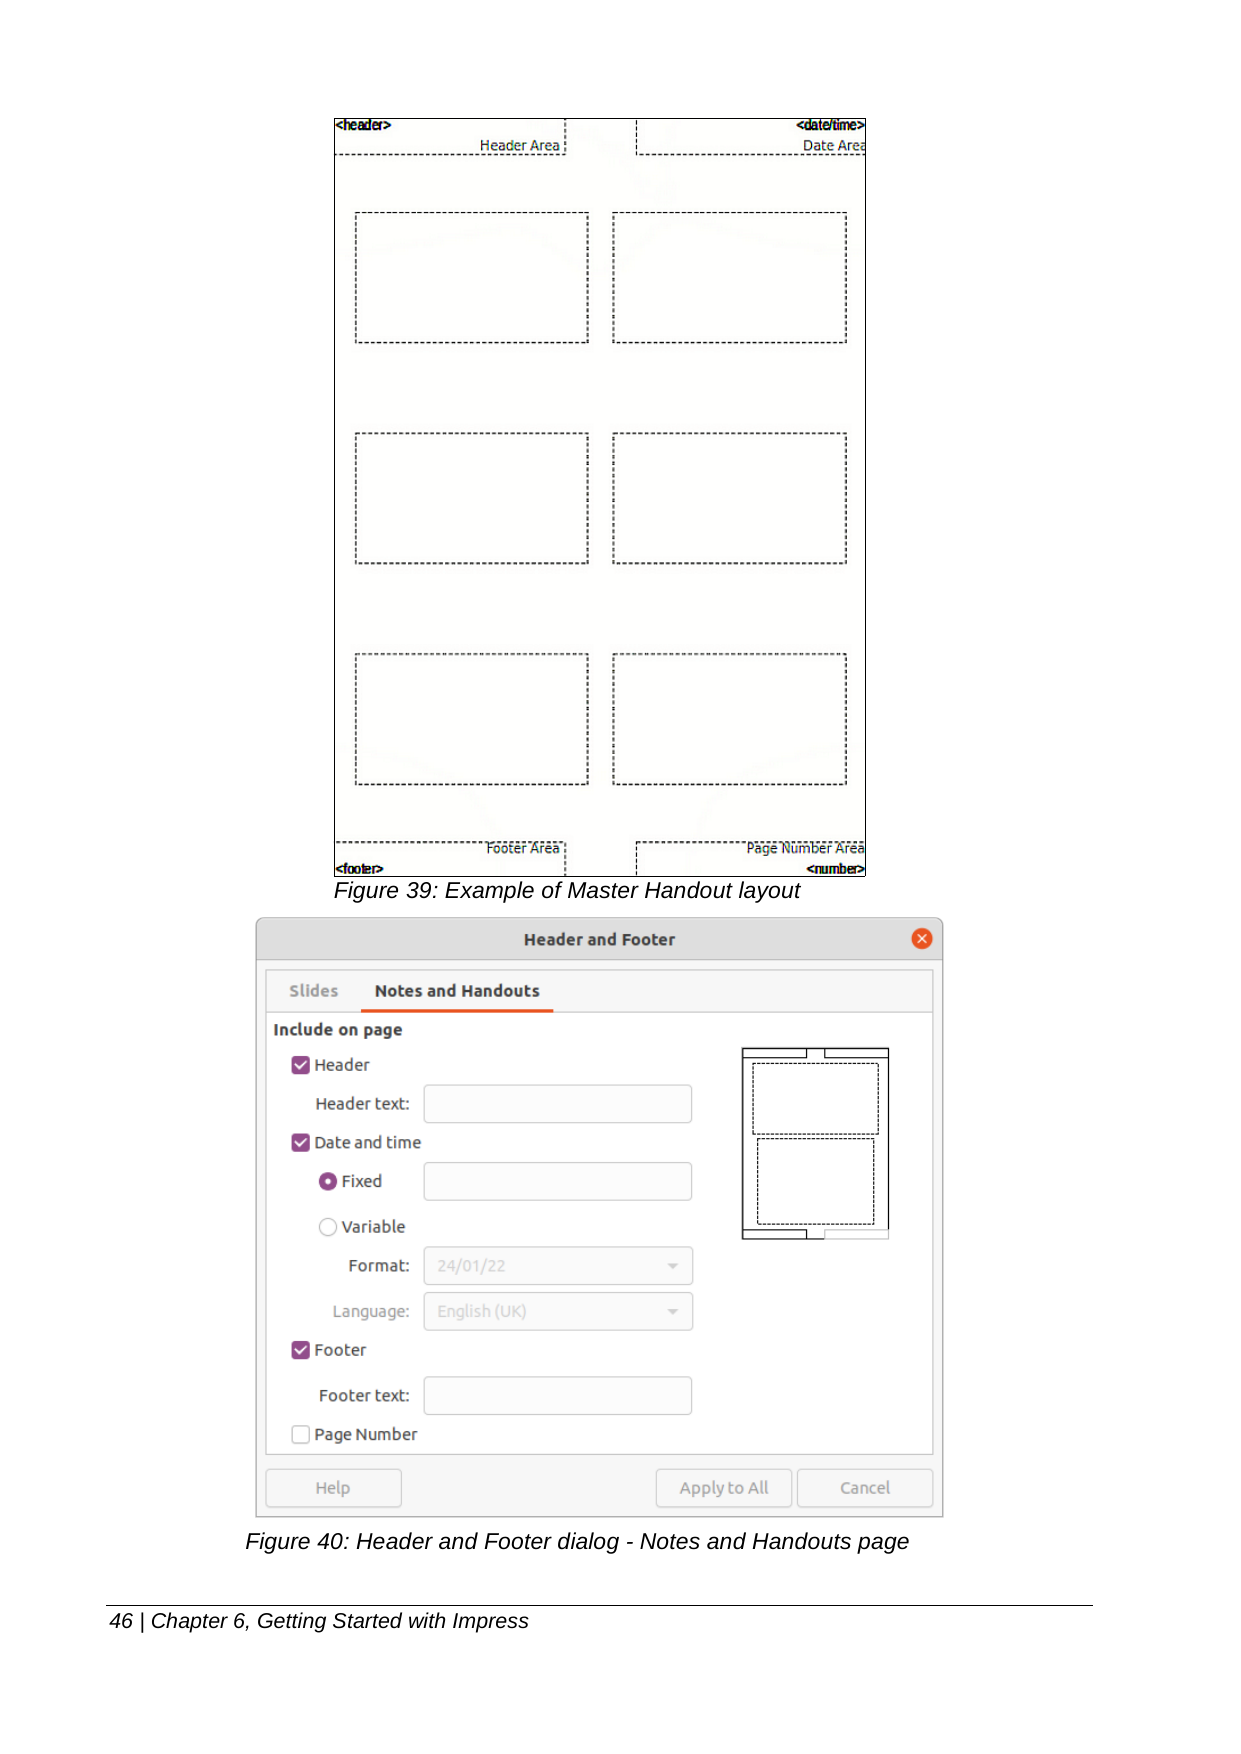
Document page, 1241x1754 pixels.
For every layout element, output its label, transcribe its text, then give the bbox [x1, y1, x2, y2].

text Figure 39: Example of Master Handout layout [334, 877, 865, 903]
text Figure 40: Header and Footer dialog - Notes and Handouts page [245, 1528, 954, 1554]
picture [245, 917, 954, 1528]
